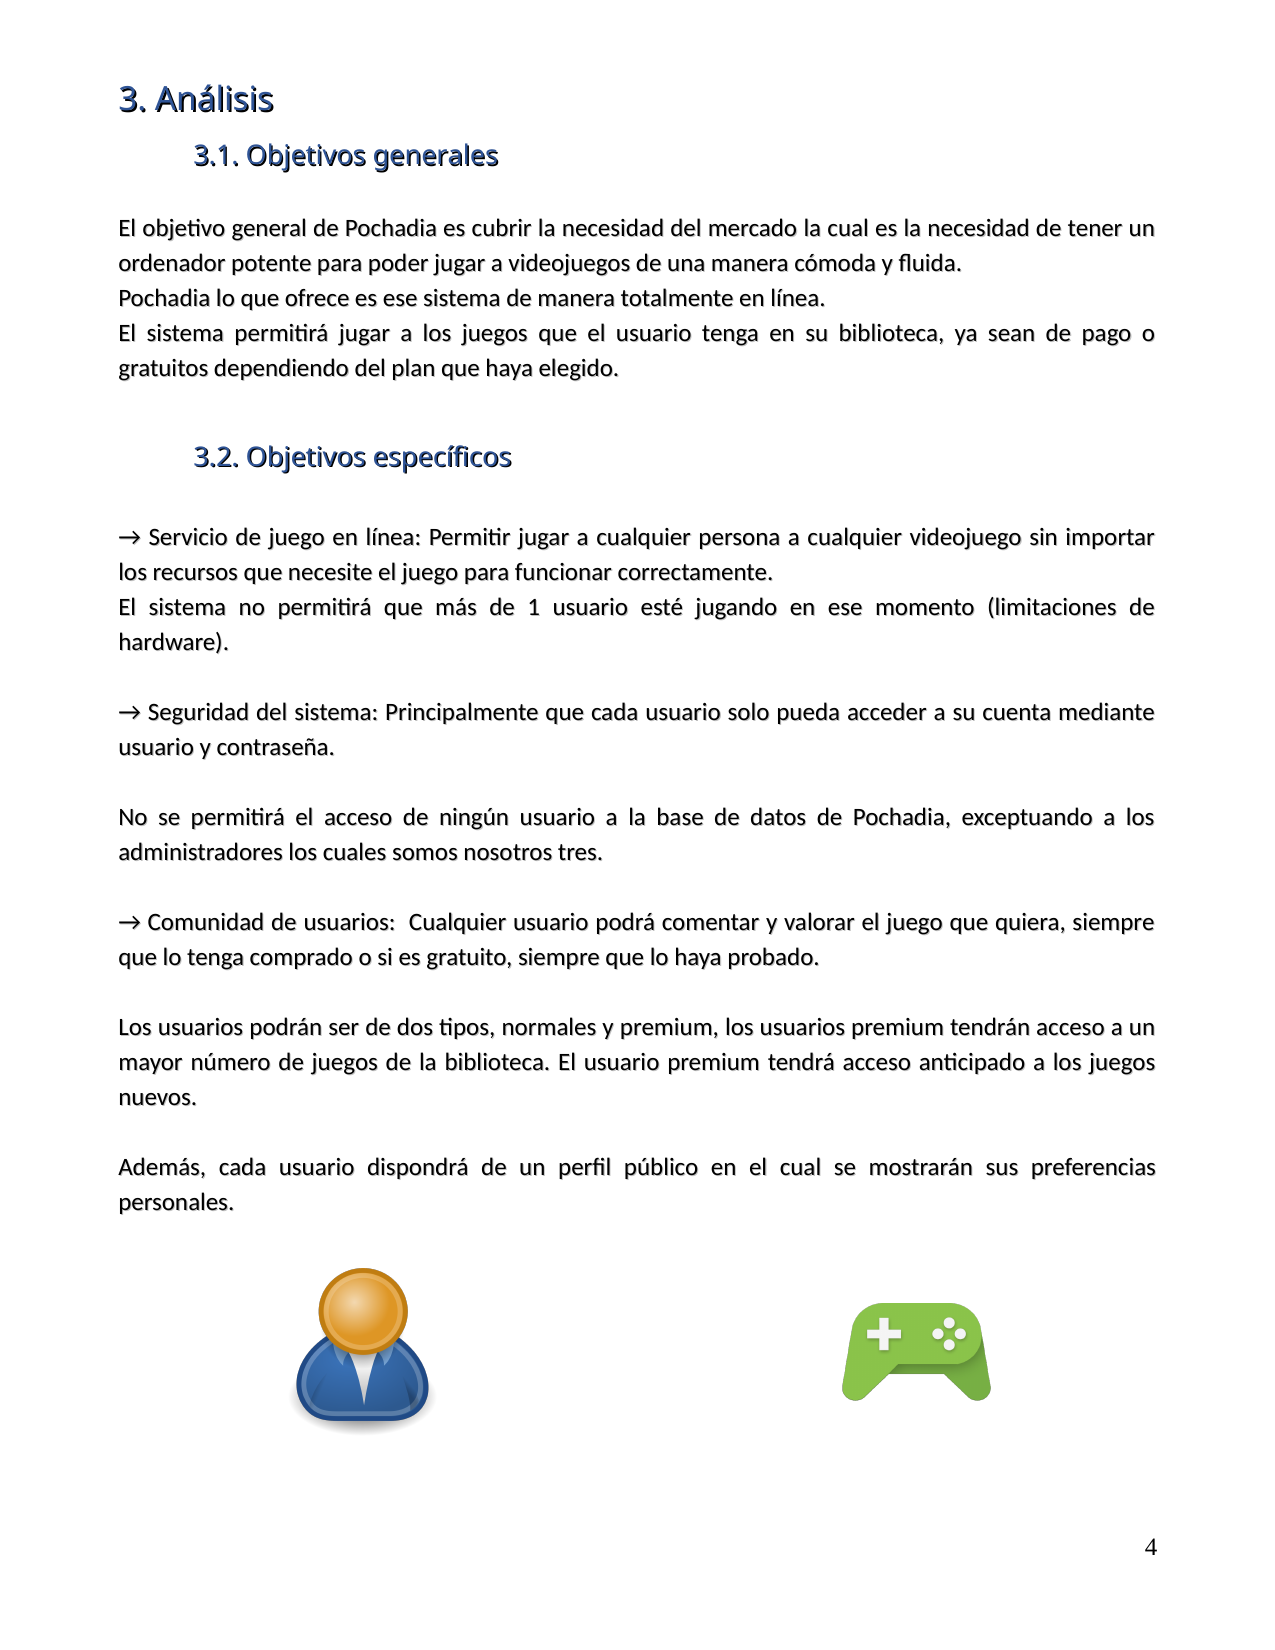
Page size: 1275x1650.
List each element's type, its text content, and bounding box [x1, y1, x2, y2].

text El sistema permitirá jugar a los juegos que el usuario tenga en su biblioteca, ya sean de pago o gratuitos dependiendo del plan que haya elegido. [118, 317, 1157, 382]
text → Servicio de juego en línea: Permitir jugar a cualquier persona a cualquier videojuego sin importar los recursos que necesite el juego para funcionar correctamente. [118, 521, 1157, 586]
text → Comunidad de usuarios: Cualquier usuario podrá comentar y valorar el juego que quiera, siempre que lo tenga comprado o si es gratuito, siempre que lo haya probado. [118, 906, 1157, 971]
text Además, cada usuario dispondrá de un perfil público en el cual se mostrarán sus preferencias personales. [118, 1151, 1157, 1216]
subtitle 3.2. Objetivos específicos [118, 426, 1157, 477]
text Pochadia lo que ofrece es ese sistema de manera totalmente en línea. [118, 282, 1157, 312]
text El sistema no permitirá que más de 1 usuario esté jugando en ese momento (limitaciones de hardware). [118, 591, 1157, 656]
subtitle 3.1. Objetivos generales [118, 124, 1157, 176]
subtitle 3. Análisis [118, 75, 1157, 120]
text No se permitirá el acceso de ningún usuario a la base de datos de Pochadia, exceptuando a los administradores los cuales somos nosotros tres. [118, 801, 1157, 866]
text El objetivo general de Pochadia es cubrir la necesidad del mercado la cual es la necesidad de tener un ordenador potente para poder jugar a videojuegos de una manera cómoda y fluida. [118, 212, 1157, 277]
text Los usuarios podrán ser de dos tipos, normales y premium, los usuarios premium tendrán acceso a un mayor número de juegos de la biblioteca. El usuario premium tendrá acceso anticipado a los juegos nuevos. [118, 1011, 1157, 1111]
text → Seguridad del sistema: Principalmente que cada usuario solo pueda acceder a su cuenta mediante usuario y contraseña. [118, 696, 1157, 761]
